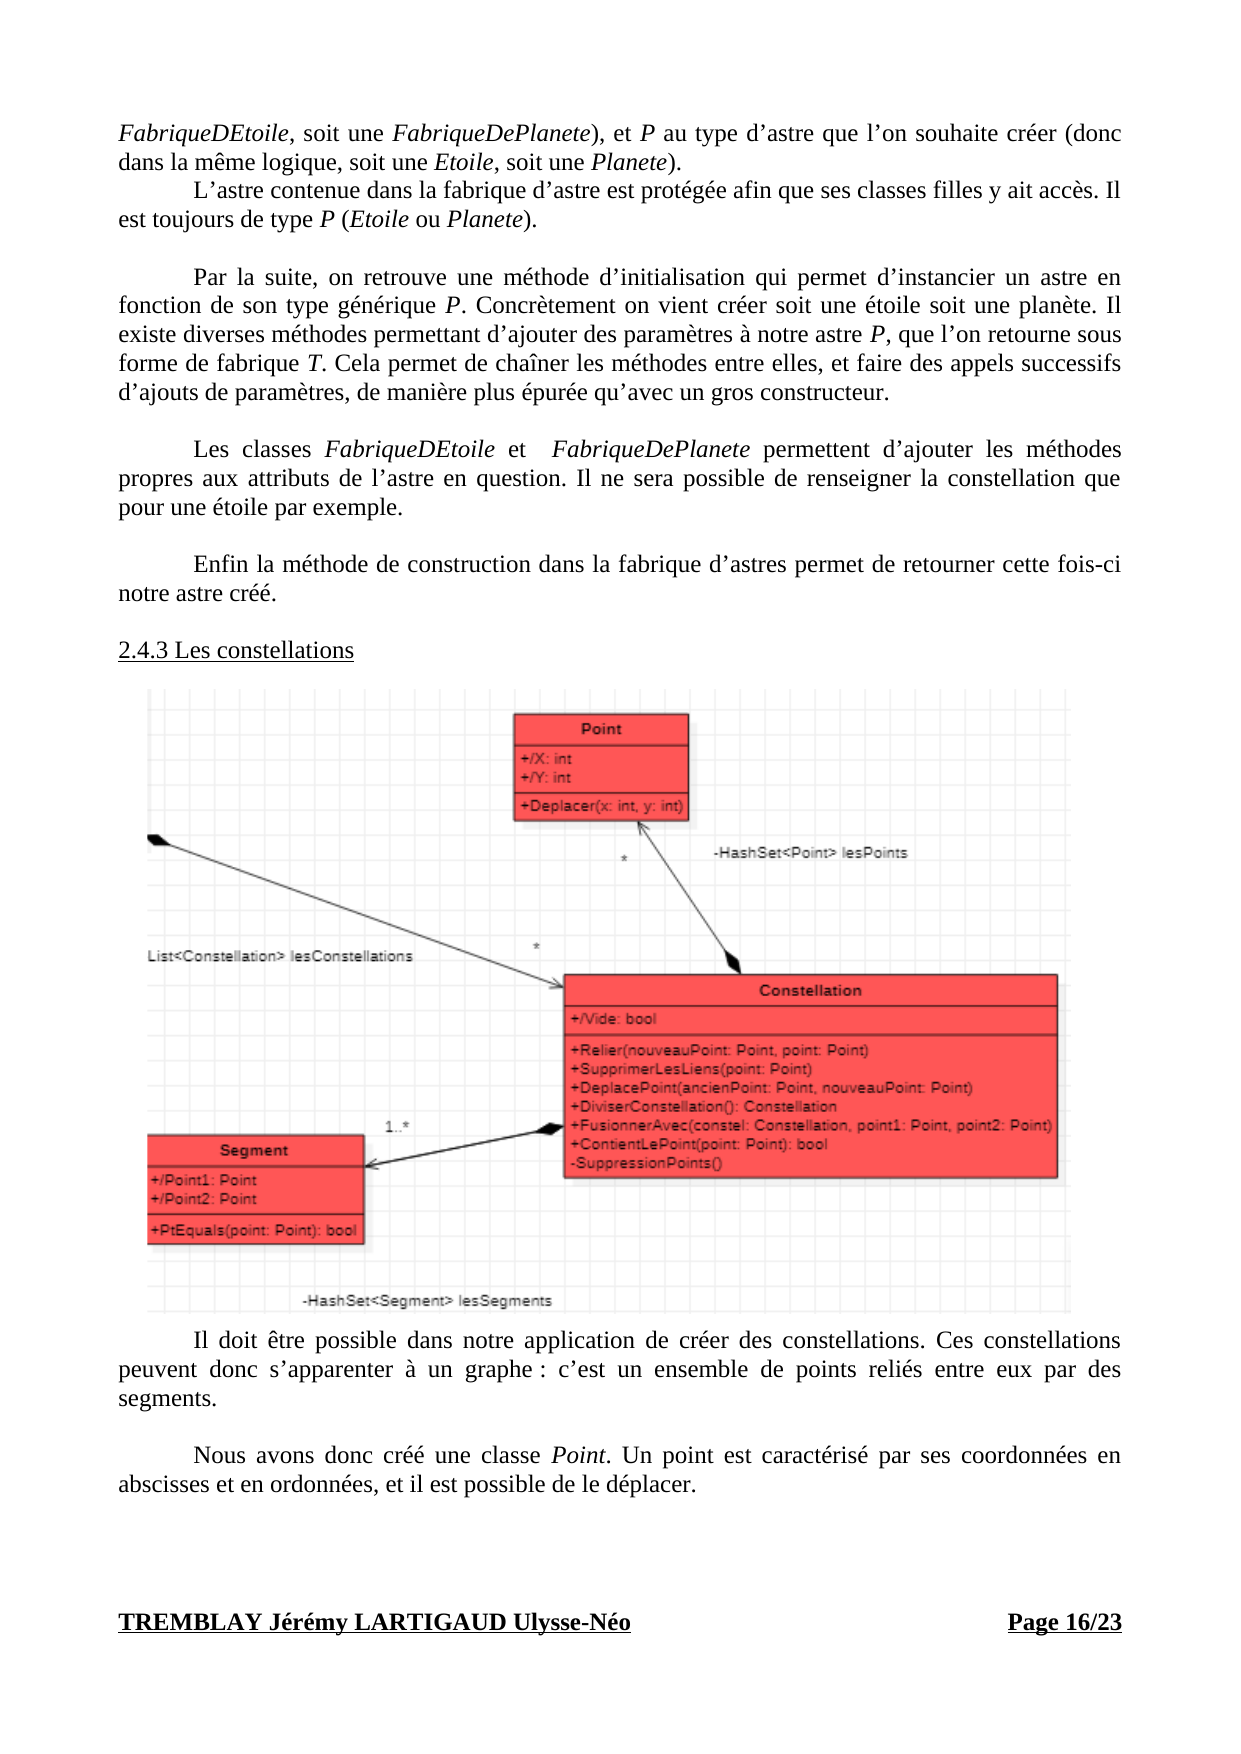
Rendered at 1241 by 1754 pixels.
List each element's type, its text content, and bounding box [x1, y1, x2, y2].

text Enfin la méthode de construction dans la fabrique d’astres permet de retourner cette fois-ci notre astre créé. [118, 549, 1122, 607]
text 2.4.3 Les constellations [118, 636, 1122, 664]
text Par la suite, on retrouve une méthode d’initialisation qui permet d’instancier un astre en fonction de son type générique P. Concrètement on vient créer soit une étoile soit une planète. Il existe diverses méthodes permettant d’ajouter des paramètres à notre astre P, que l’on retourne sous forme de fabrique T. Cela permet de chaîner les méthodes entre elles, et faire des appels successifs d’ajouts de paramètres, de manière plus épurée qu’avec un gros constructeur. [118, 262, 1122, 406]
text L’astre contenue dans la fabrique d’astre est protégée afin que ses classes filles y ait accès. Il est toujours de type P (Etoile ou Planete). [118, 176, 1122, 233]
text FabriqueDEtoile, soit une FabriqueDePlanete), et P au type d’astre que l’on souhaite créer (donc dans la même logique, soit une Etoile, soit une Planete). [118, 118, 1122, 176]
text Nous avons donc créé une classe Point. Un point est caractérisé par ses coordonnées en abscisses et en ordonnées, et il est possible de le déplacer. [118, 1441, 1122, 1498]
text Les classes FabriqueDEtoile et FabriqueDePlanete permettent d’ajouter les méthodes propres aux attributs de l’astre en question. Il ne sera possible de renseigner la constellation que pour une étoile par exemple. [118, 434, 1122, 521]
text Il doit être possible dans notre application de créer des constellations. Ces constellations peuvent donc s’apparenter à un graphe : c’est un ensemble de points reliés entre eux par des segments. [118, 1326, 1122, 1412]
picture [147, 689, 1071, 1314]
